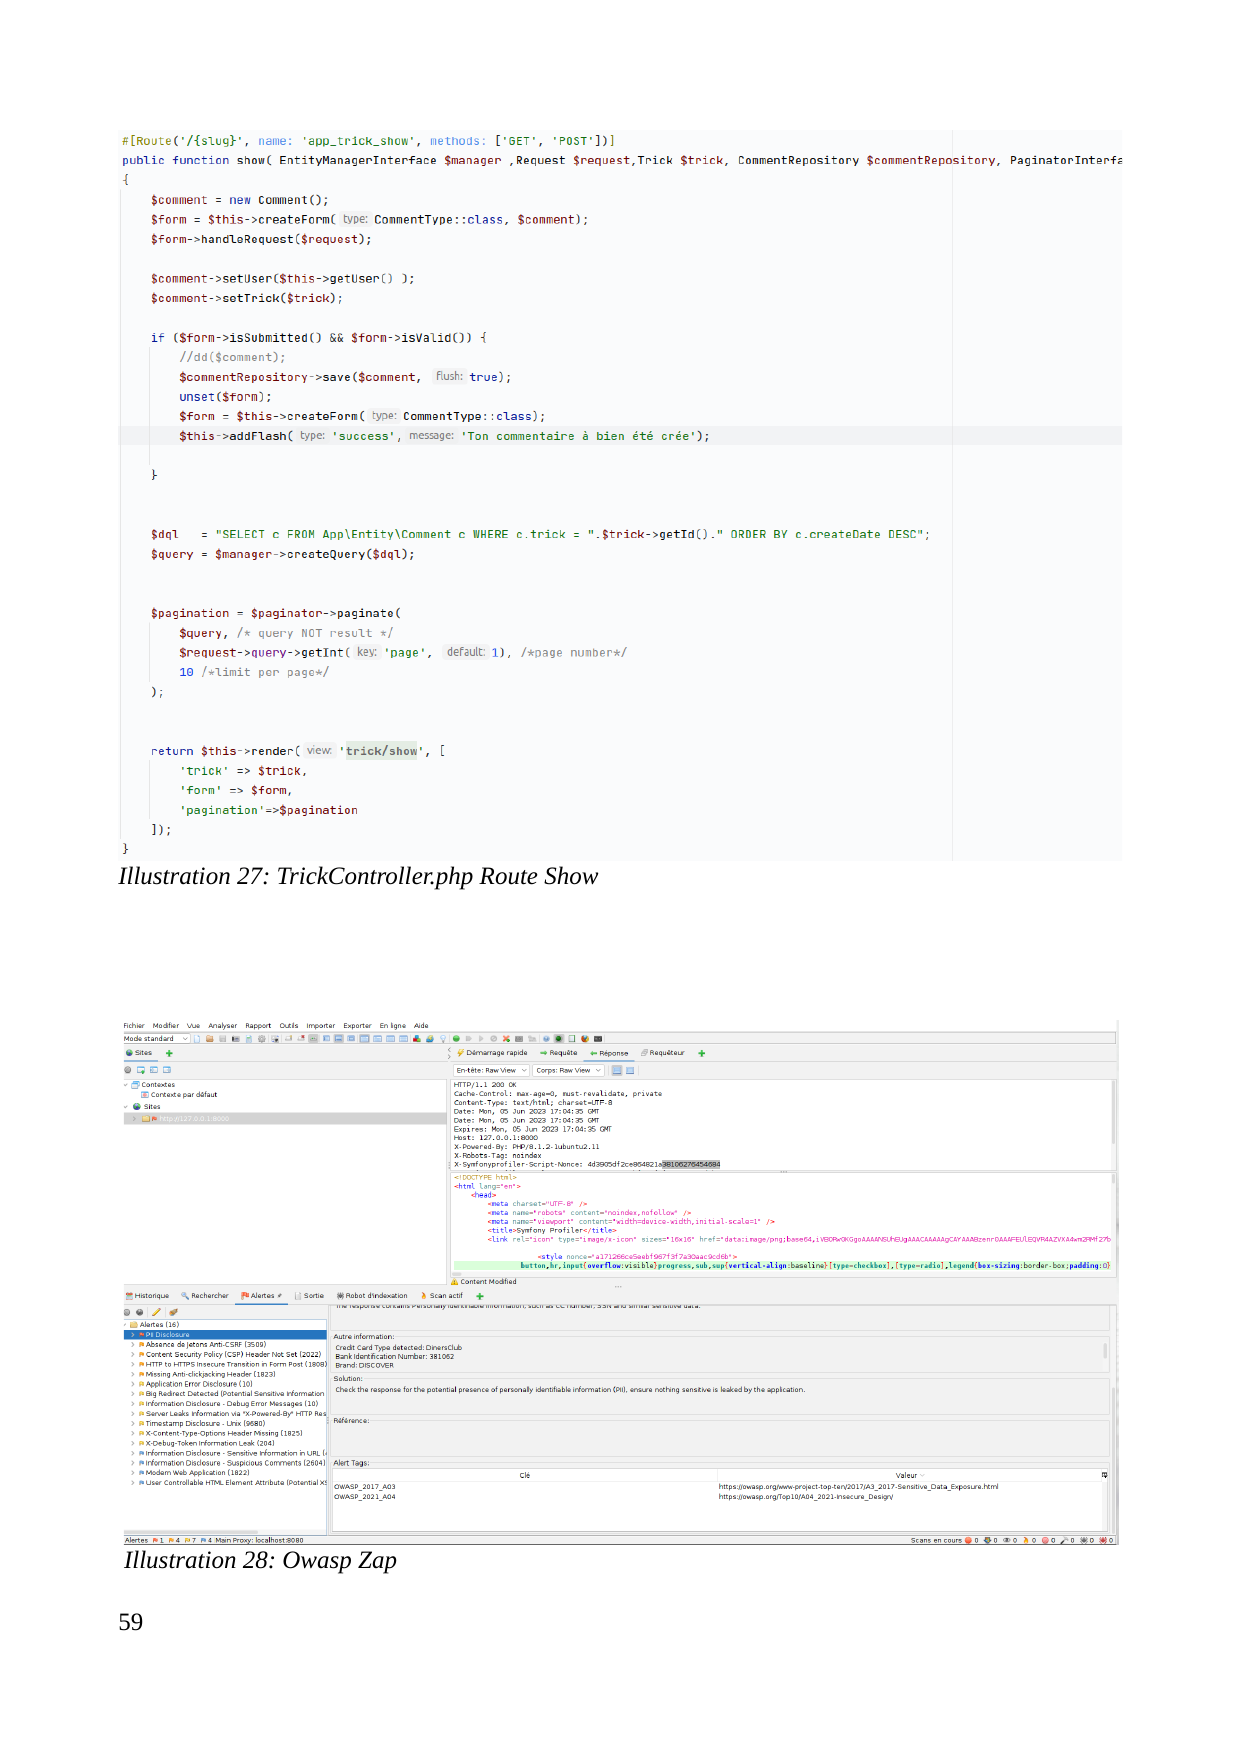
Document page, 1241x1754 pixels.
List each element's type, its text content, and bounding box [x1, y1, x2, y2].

picture [118, 130, 1123, 861]
text Illustration 28: Owasp Zap [124, 1545, 1119, 1574]
picture [123, 1020, 1119, 1545]
text Illustration 27: TrickController.php Route Show [118, 861, 1122, 890]
